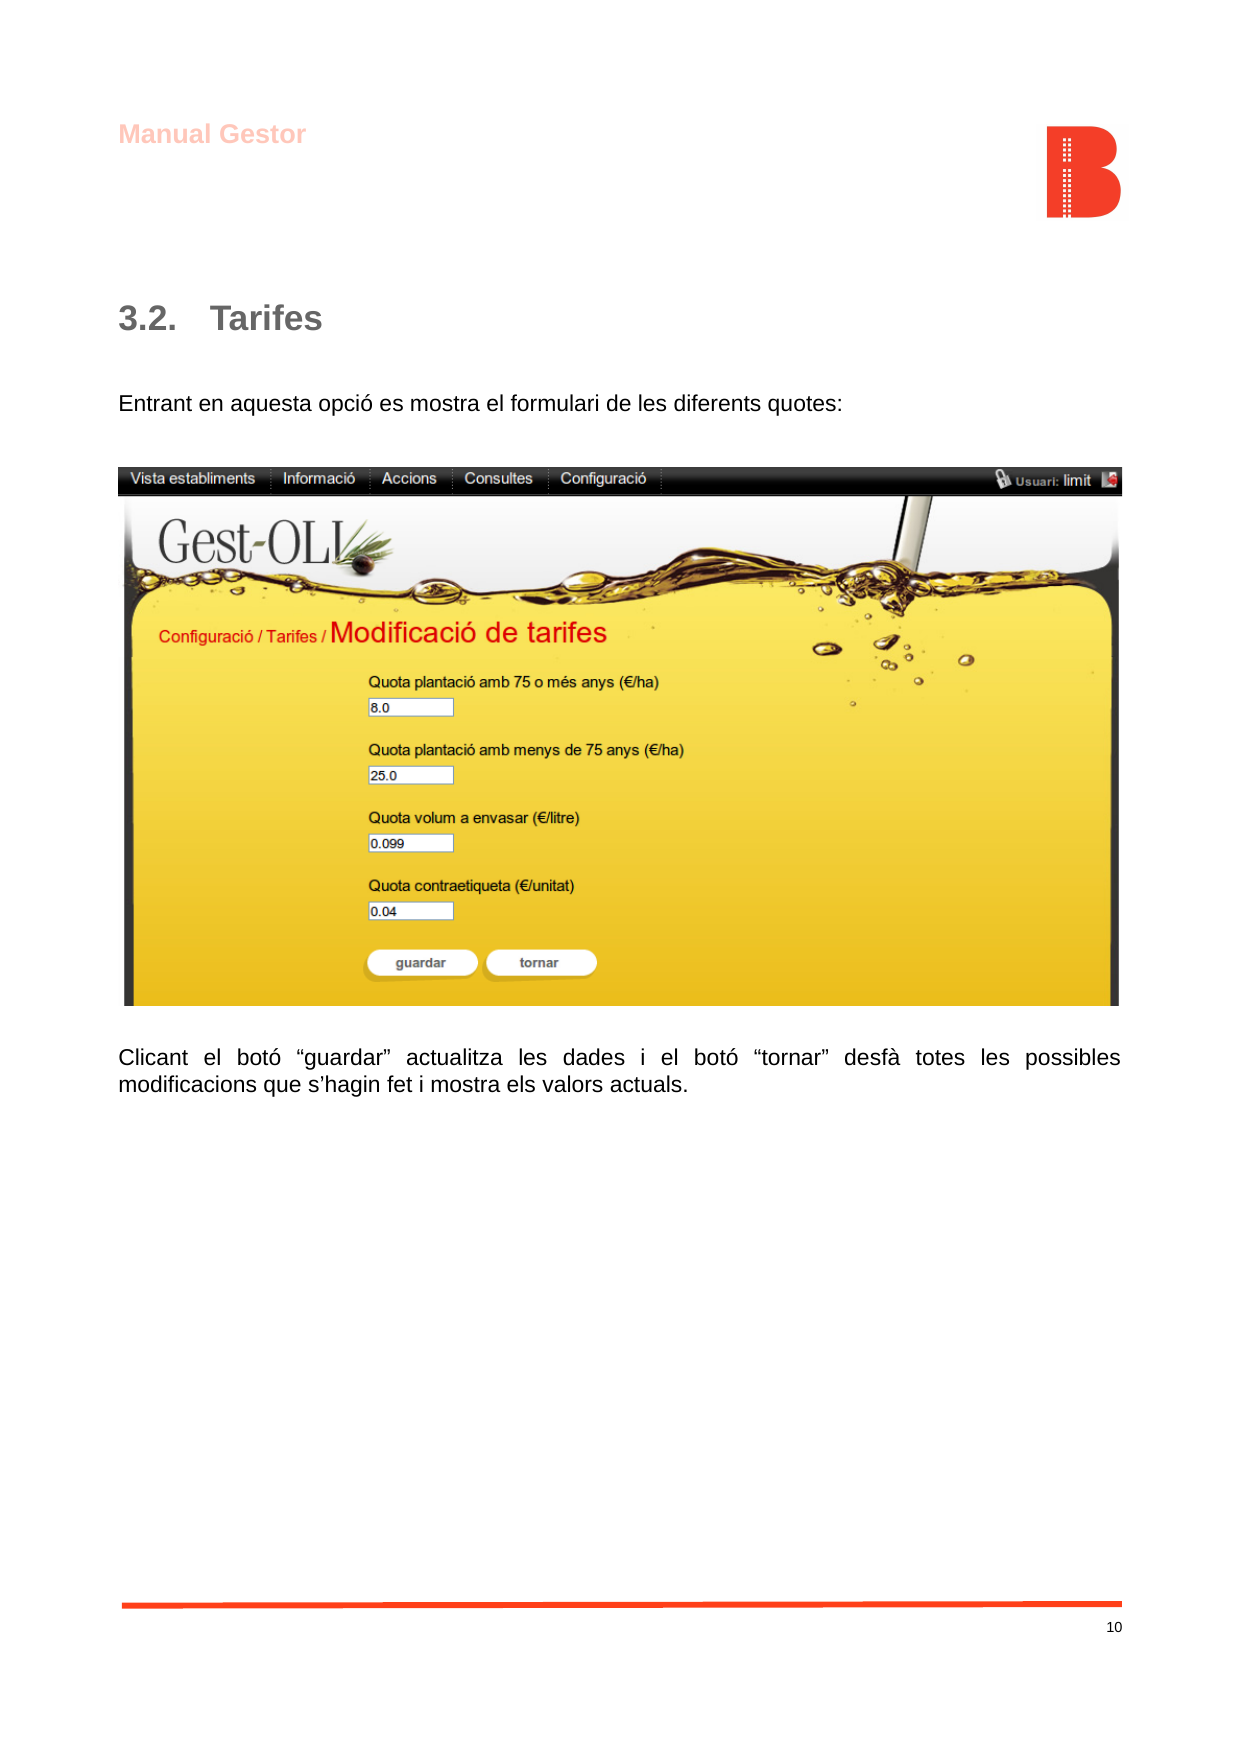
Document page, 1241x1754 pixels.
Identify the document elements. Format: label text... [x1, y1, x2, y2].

picture [118, 467, 1123, 1006]
picture [1036, 124, 1130, 221]
text Entrant en aquesta opció es mostra el formulari de les diferents quotes: [118, 390, 1122, 416]
subtitle Tarifes [118, 298, 1122, 338]
text Clicant el botó “guardar” actualitza les dades i el botó “tornar” desfà totes les possibles modificacions que s’hagin fet i mostra els valors actuals. [118, 1044, 1122, 1097]
